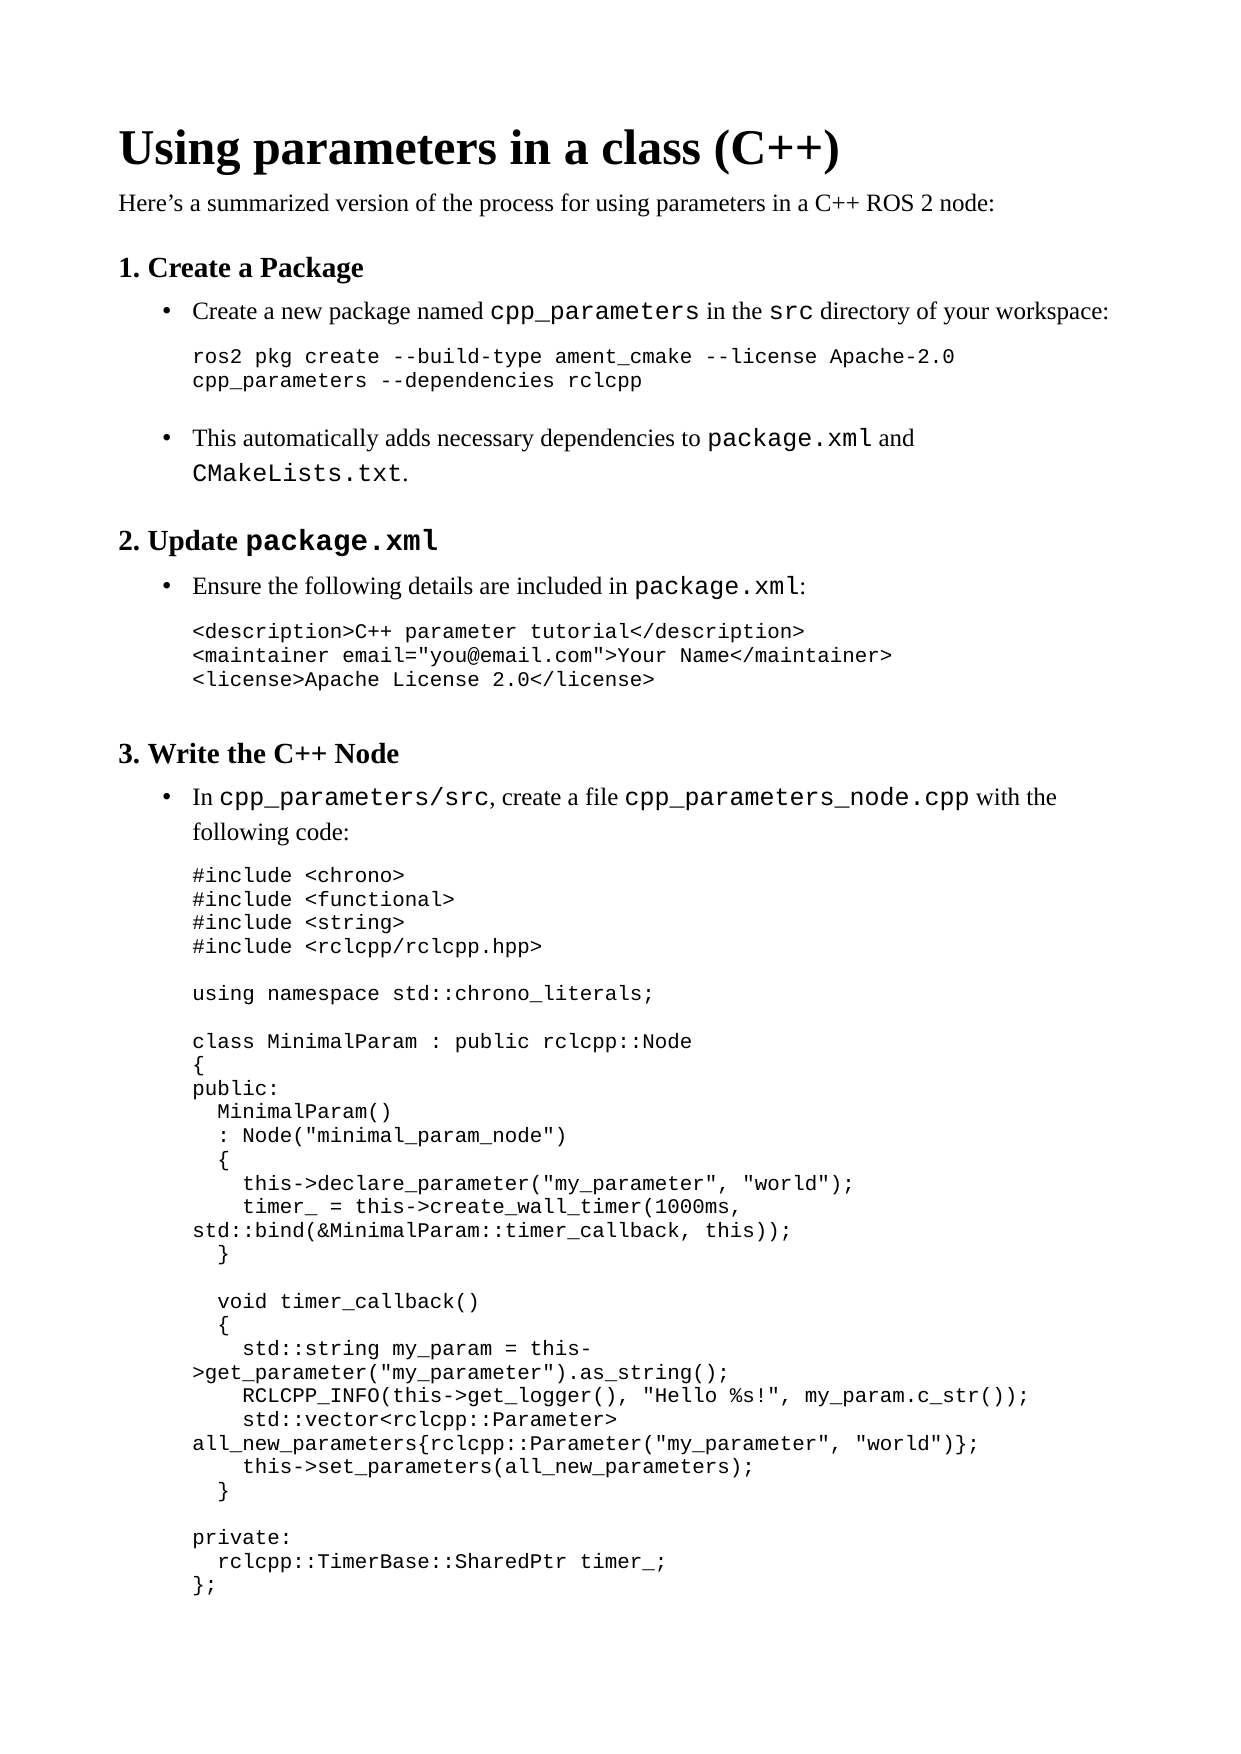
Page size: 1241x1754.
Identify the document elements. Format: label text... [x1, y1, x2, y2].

list { [162, 1054, 1122, 1078]
subtitle 1. Create a Package [118, 250, 1122, 284]
subtitle Using parameters in a class (C++) [118, 118, 1122, 176]
list #include <chrono> [162, 865, 1122, 889]
list : Node("minimal_param_node") [162, 1125, 1122, 1149]
list class MinimalParam : public rclcpp::Node [162, 1031, 1122, 1054]
list void timer_callback() [162, 1291, 1122, 1314]
list #include <functional> [162, 889, 1122, 912]
list } [162, 1480, 1122, 1503]
list } [162, 1243, 1122, 1267]
list public: [162, 1078, 1122, 1102]
list }; [162, 1574, 1122, 1598]
list Create a new package named cpp_parameters in the src directory of your workspace: [162, 296, 1122, 327]
subtitle 3. Write the C++ Node [118, 736, 1122, 770]
list #include <rclcpp/rclcpp.hpp> [162, 936, 1122, 960]
list this->declare_parameter("my_parameter", "world"); [162, 1172, 1122, 1196]
list #include <string> [162, 912, 1122, 936]
list This automatically adds necessary dependencies to package.xml and CMakeLists.txt. [162, 423, 1122, 489]
list private: [162, 1527, 1122, 1551]
list std::string my_param = this->get_parameter("my_parameter").as_string(); [162, 1338, 1122, 1385]
list In cpp_parameters/src, create a file cpp_parameters_node.cpp with the following code: [162, 782, 1122, 846]
list { [162, 1314, 1122, 1338]
list std::vector<rclcpp::Parameter> all_new_parameters{rclcpp::Parameter("my_parameter", "world")}; [162, 1409, 1122, 1456]
list timer_ = this->create_wall_timer(1000ms, std::bind(&MinimalParam::timer_callback, this)); [162, 1196, 1122, 1243]
subtitle 2. Update package.xml [118, 523, 1122, 559]
text Here’s a summarized version of the process for using parameters in a C++ ROS 2 node: [118, 188, 1122, 217]
list rclcpp::TimerBase::SharedPtr timer_; [162, 1551, 1122, 1574]
list this->set_parameters(all_new_parameters); [162, 1456, 1122, 1480]
list ros2 pkg create --build-type ament_cmake --license Apache-2.0 cpp_parameters --dependencies rclcpp [162, 346, 1122, 394]
list RCLCPP_INFO(this->get_logger(), "Hello %s!", my_param.c_str()); [162, 1385, 1122, 1409]
list { [162, 1149, 1122, 1172]
list Ensure the following details are included in package.xml: [162, 571, 1122, 602]
list <maintainer email="you@email.com">Your Name</maintainer> [162, 645, 1122, 669]
list MinimalParam() [162, 1102, 1122, 1125]
list using namespace std::chrono_literals; [162, 983, 1122, 1007]
list <license>Apache License 2.0</license> [162, 669, 1122, 692]
list <description>C++ parameter tutorial</description> [162, 621, 1122, 645]
